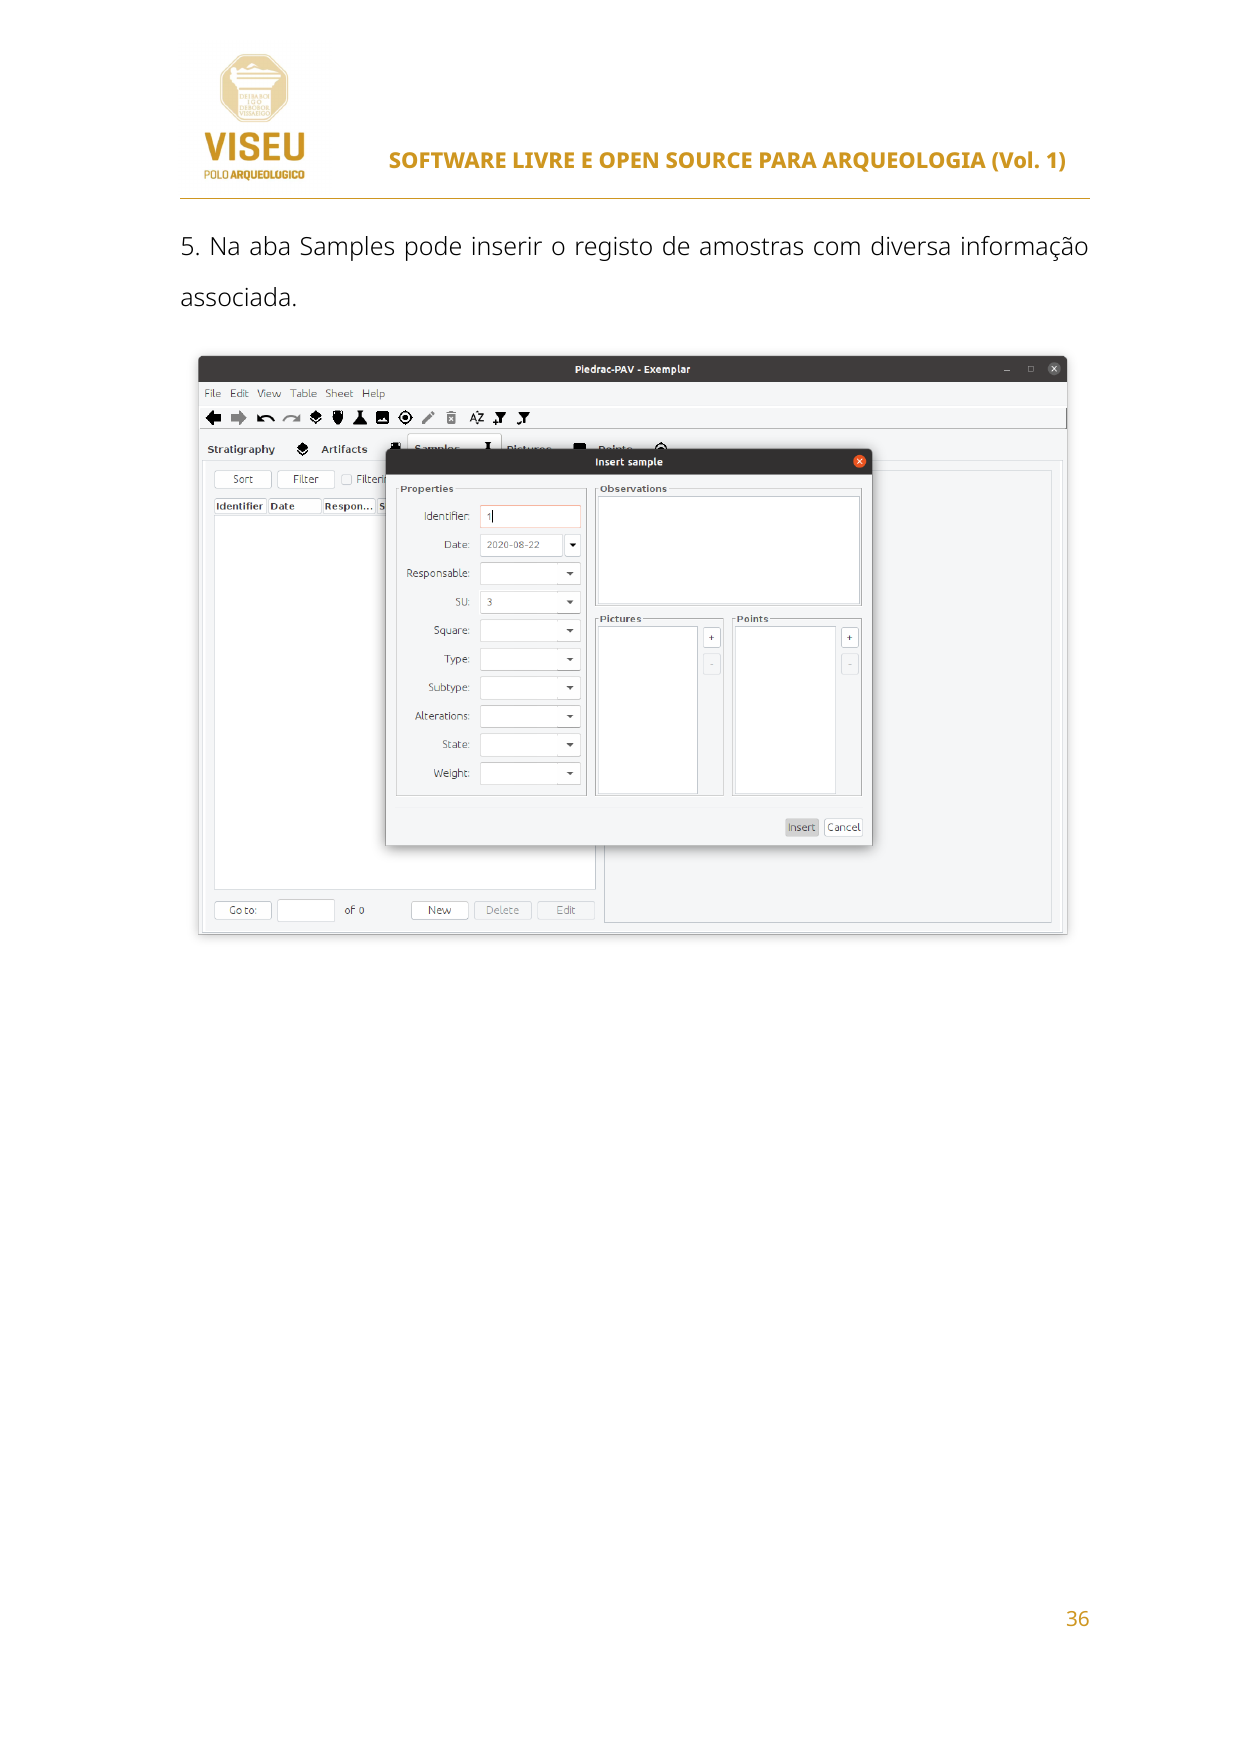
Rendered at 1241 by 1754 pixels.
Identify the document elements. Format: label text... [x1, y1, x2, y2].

text 5. Na aba Samples pode inserir o registo de amostras com diversa informação associada. [180, 228, 1090, 313]
picture [180, 344, 1090, 956]
